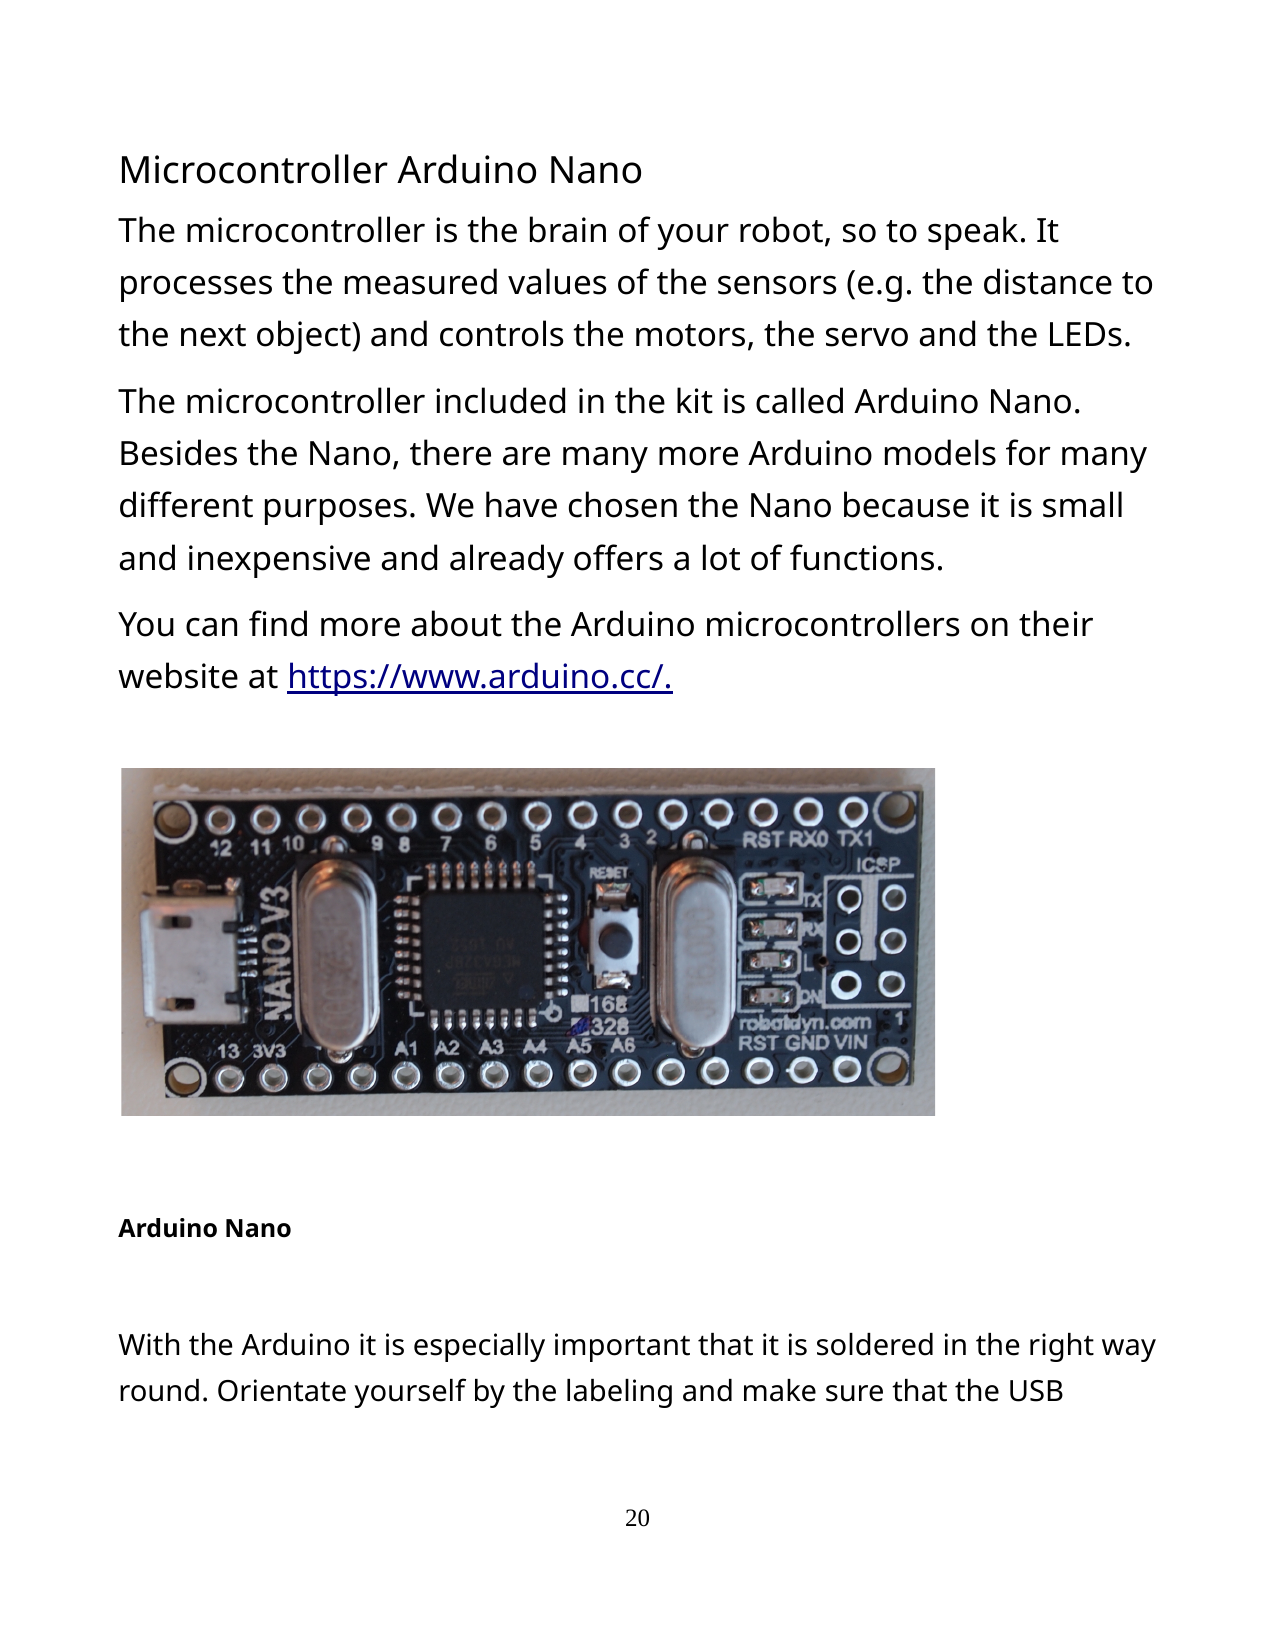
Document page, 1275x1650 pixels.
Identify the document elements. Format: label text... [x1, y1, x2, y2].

text Arduino Nano [118, 1210, 1157, 1244]
picture [121, 768, 936, 1116]
text The microcontroller is the brain of your robot, so to speak. It processes the measured values of the sensors (e.g. the distance to the next object) and controls the motors, the servo and the LEDs. [118, 207, 1157, 356]
text With the Arduino it is especially important that it is soldered in the right way round. Orientate yourself by the labeling and make sure that the USB [118, 1324, 1157, 1409]
text You can find more about the Arduino microcontrollers on their website at https://www.arduino.cc/. [118, 601, 1157, 699]
subtitle Microcontroller Arduino Nano [118, 143, 1157, 194]
text The microcontroller included in the kit is called Arduino Nano. Besides the Nano, there are many more Arduino models for many different purposes. We have chosen the Nano because it is small and inexpensive and already offers a lot of functions. [118, 378, 1157, 580]
